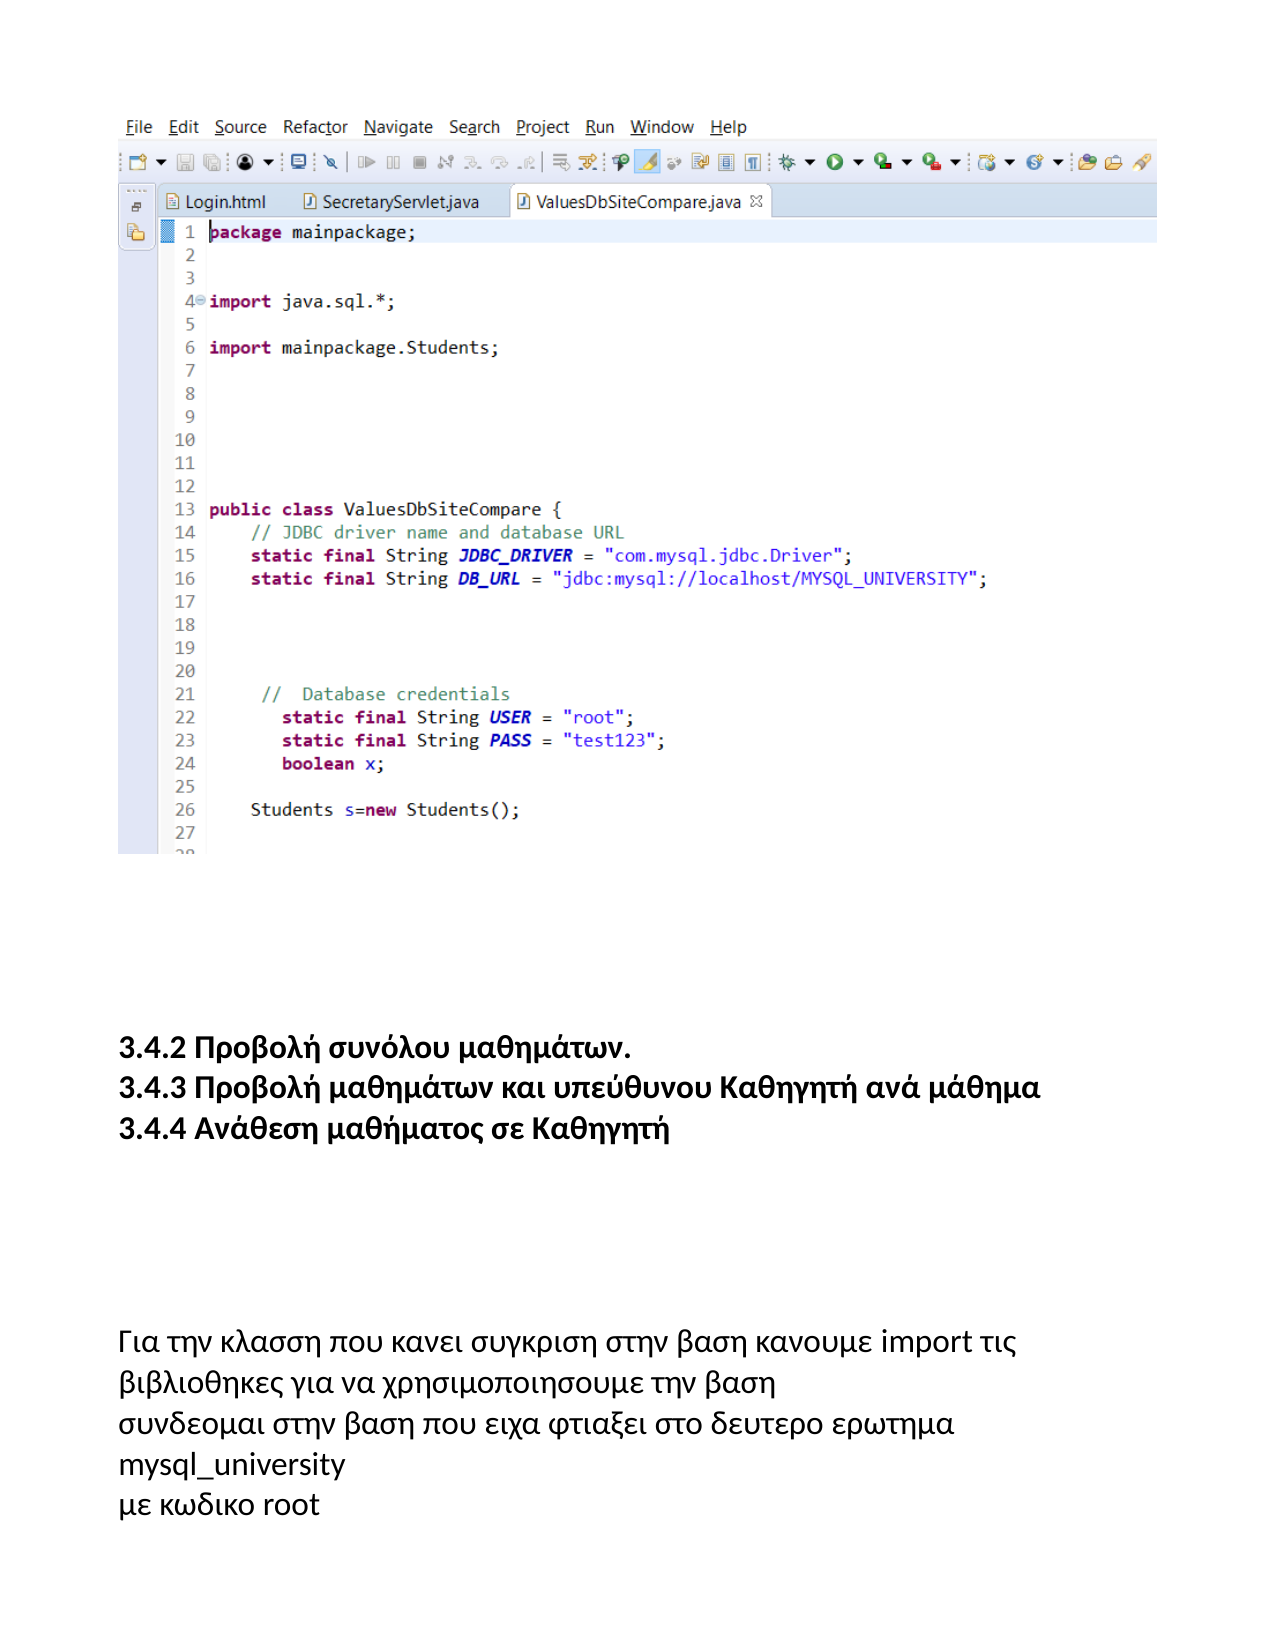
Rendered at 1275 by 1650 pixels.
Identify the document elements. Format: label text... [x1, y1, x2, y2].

text 3.4.4 Ανάθεση μαθήματος σε Καθηγητή [118, 1107, 1157, 1148]
text 3.4.3 Προβολή μαθημάτων και υπεύθυνου Καθηγητή ανά μάθημα [118, 1066, 1157, 1107]
picture [118, 118, 1157, 854]
text συνδεομαι στην βαση που ειχα φτιαξει στο δευτερο ερωτημα mysql_university [118, 1402, 1157, 1483]
text με κωδικο root [118, 1483, 1157, 1524]
text 3.4.2 Προβολή συνόλου μαθημάτων. [118, 1026, 1157, 1066]
text Για την κλασση που κανει συγκριση στην βαση κανουμε import τις βιβλιοθηκες για να χρησιμοποιησουμε την βαση [118, 1320, 1157, 1402]
